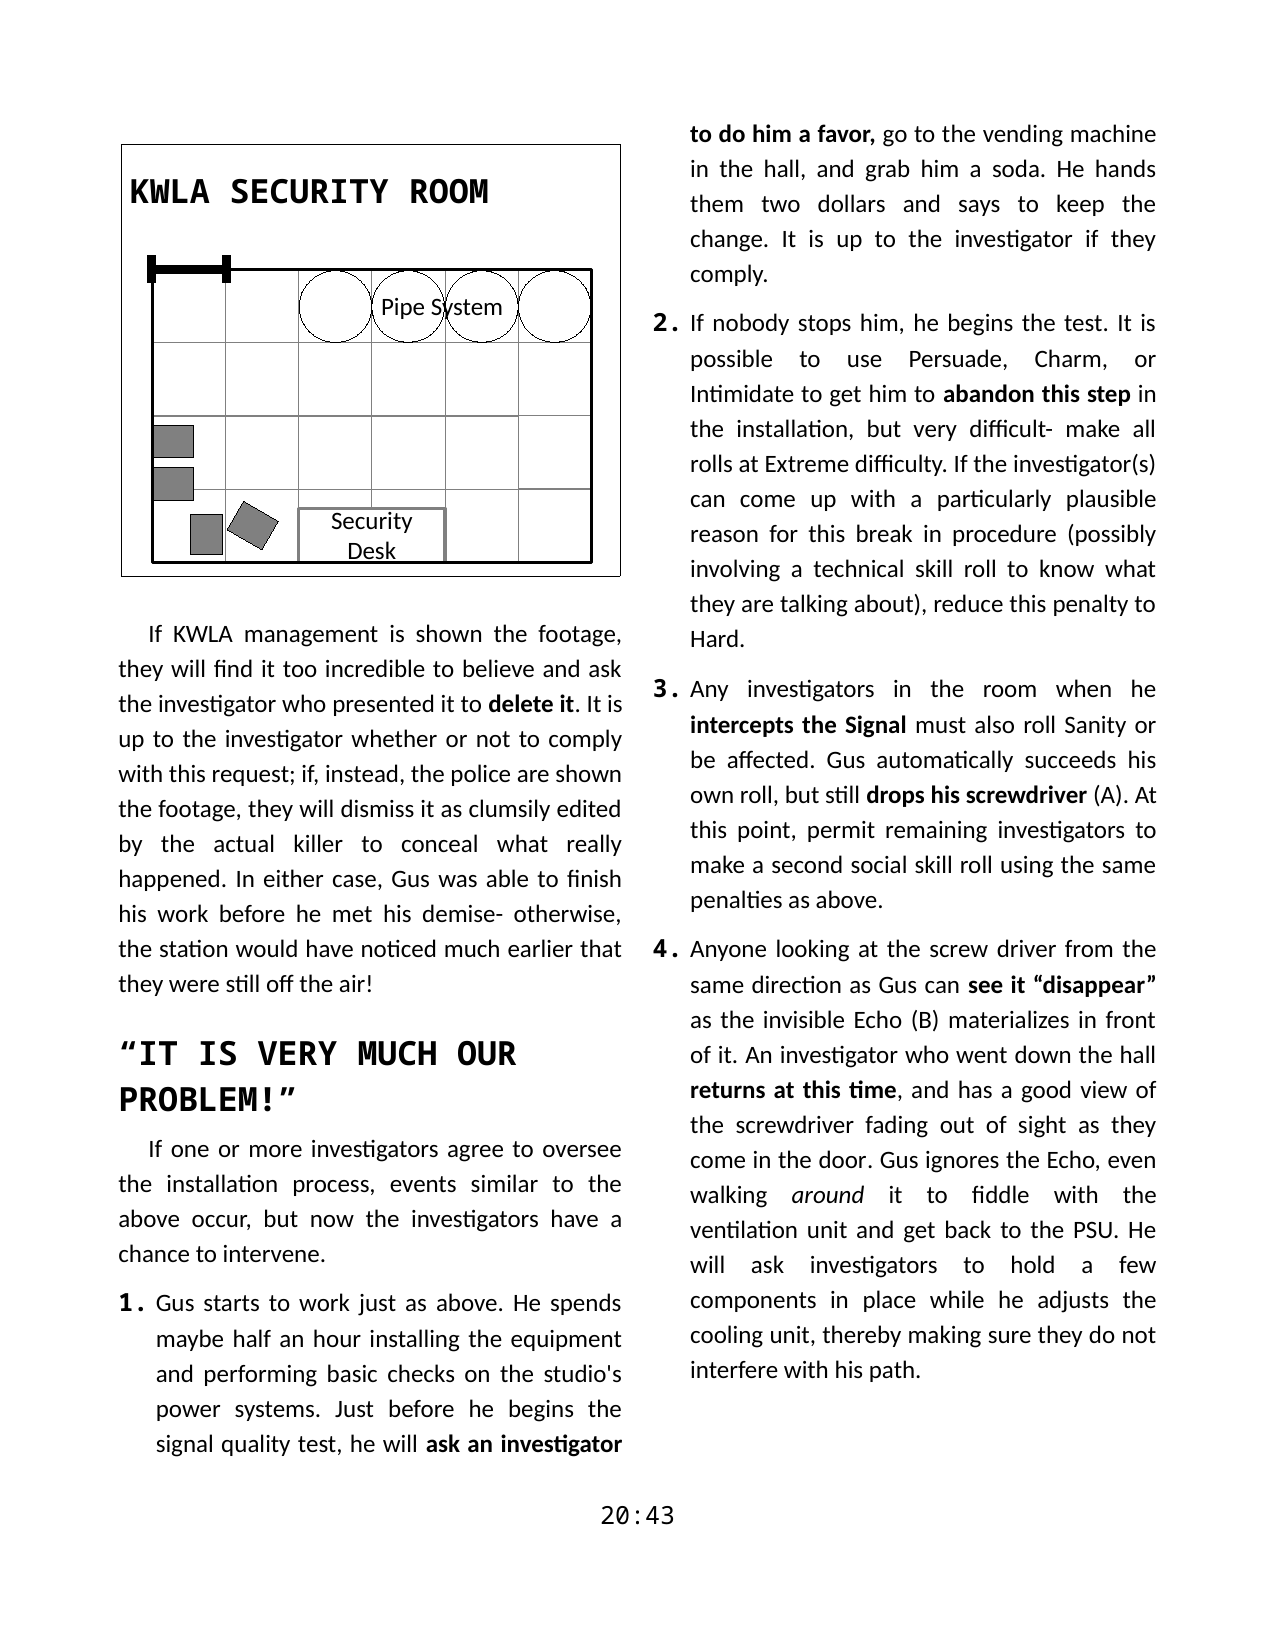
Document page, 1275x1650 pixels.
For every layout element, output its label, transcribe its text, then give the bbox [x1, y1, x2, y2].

list Anyone looking at the screw driver from the same direction as Gus can see it “disappear” as the invisible Echo (B) materializes in front of it. An investigator who went down the hall returns at this time, and has a good view of the screwdriver fading out of sight as they come in the door. Gus ignores the Echo, even walking around it to fiddle with the ventilation unit and get back to the PSU. He will ask investigators to hold a few components in place while he adjusts the cooling unit, thereby making sure they do not interfere with his path. [652, 931, 1157, 1385]
list Any investigators in the room when he intercepts the Signal must also roll Sanity or be affected. Gus automatically succeeds his own roll, but still drops his screwdriver (A). At this point, permit remaining investigators to make a second social skill roll using the same penalties as above. [652, 671, 1157, 915]
list If nobody stops him, he begins the test. It is possible to use Persuade, Charm, or Intimidate to get him to abandon this step in the installation, but very difficult- make all rolls at Extreme difficulty. If the investigator(s) can come up with a particularly plausible reason for this break in procedure (possibly involving a technical skill roll to know what they are talking about), reduce this penalty to Hard. [652, 305, 1157, 654]
list Gus starts to work just as above. He spends maybe half an hour installing the equipment and performing basic checks on the studio's power systems. Just before he begins the signal quality test, he will ask an investigator [118, 1285, 622, 1459]
subtitle “IT IS VERY MUCH OUR PROBLEM!” [118, 1030, 622, 1121]
subtitle KWLA SECURITY ROOM [130, 168, 611, 213]
list to do him a favor, go to the vending machine in the hall, and grab him a soda. He hands them two dollars and says to keep the change. It is up to the investigator if they comply. [652, 118, 1157, 289]
text If KWLA management is shown the footage, they will find it too incredible to believe and ask the investigator who presented it to delete it. It is up to the investigator whether or not to comply with this request; if, instead, the police are shown the footage, they will dismiss it as clumsily edited by the actual killer to conceal what really happened. In either case, Gus was able to finish his work before he met his demise- otherwise, the station would have noticed much earlier that they were still off the air! [118, 618, 622, 999]
text If one or more investigators agree to oversee the installation process, events similar to the above occur, but now the investigators have a chance to intervene. [118, 1133, 622, 1268]
